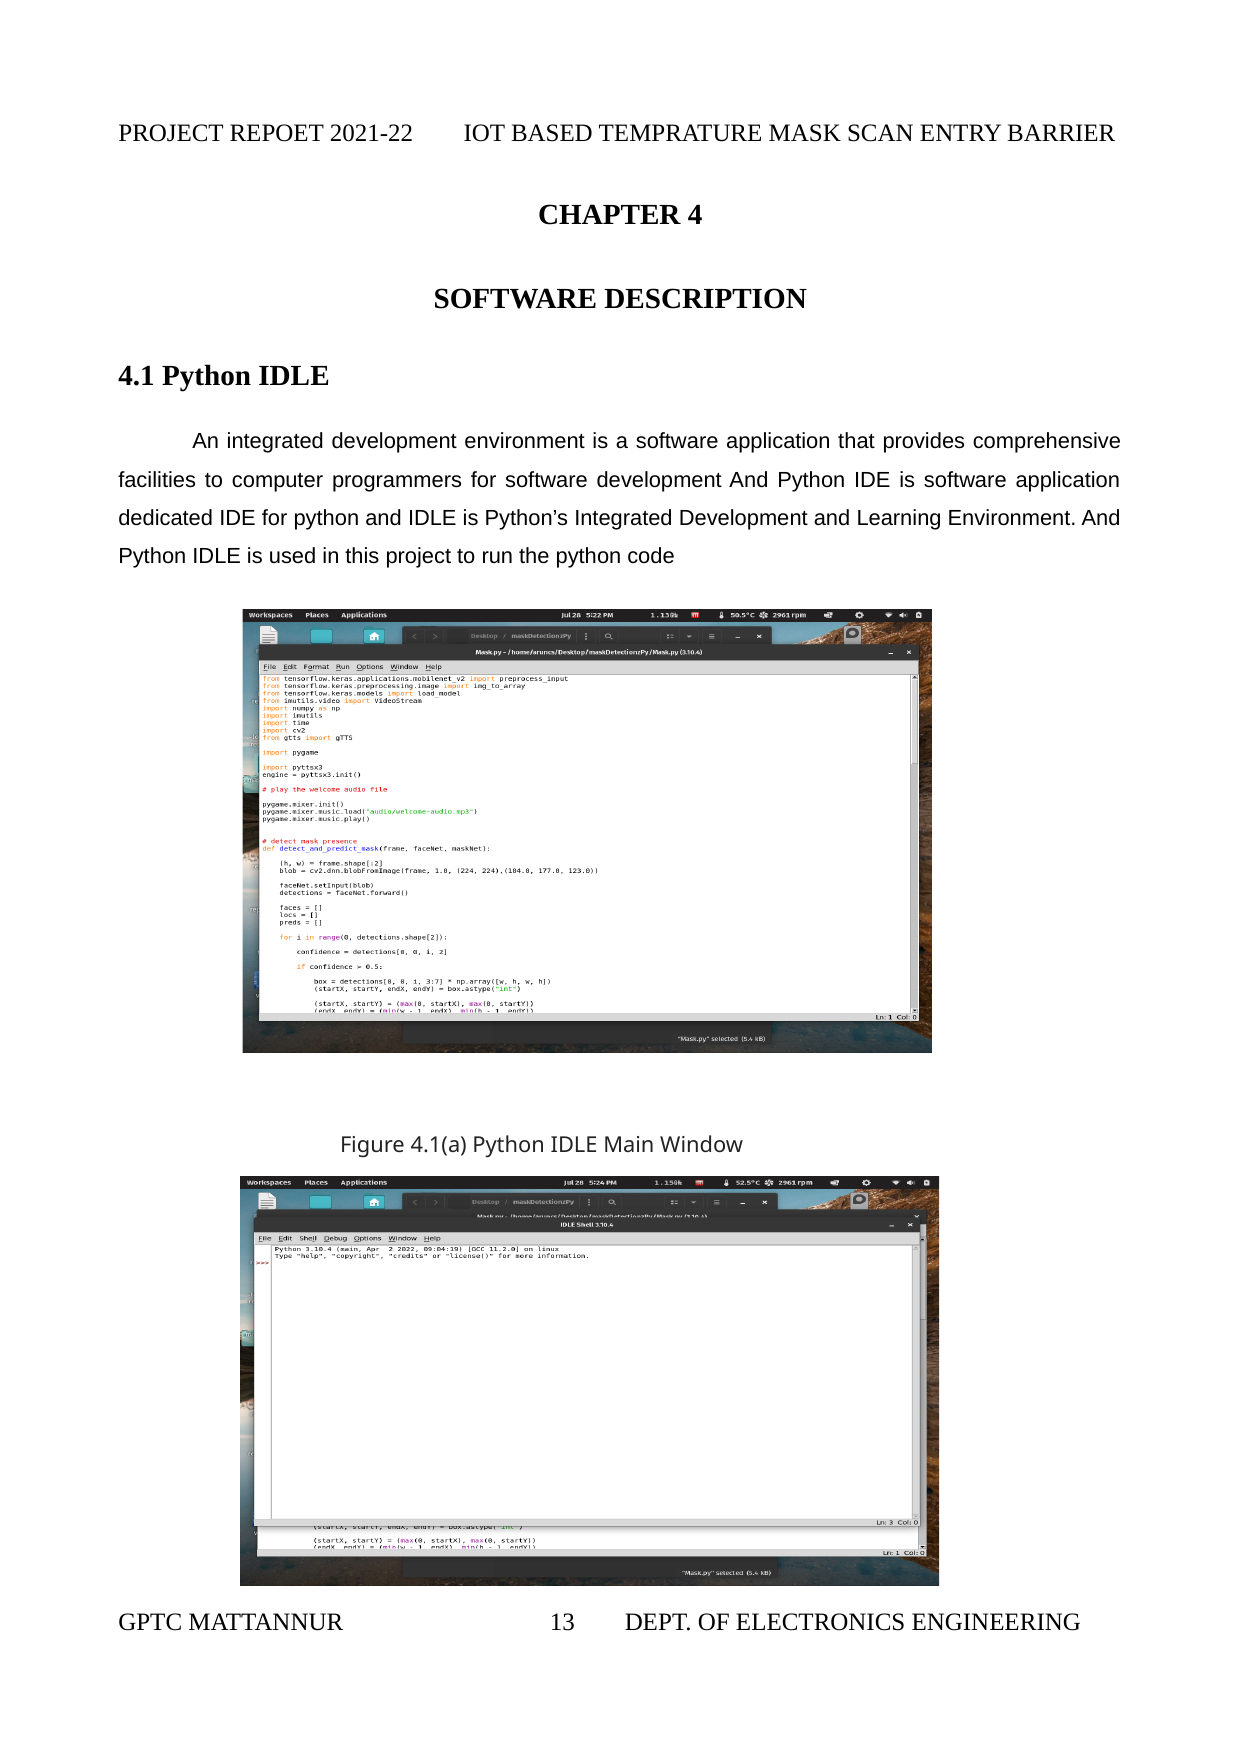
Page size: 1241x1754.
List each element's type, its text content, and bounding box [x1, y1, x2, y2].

text An integrated development environment is a software application that provides comprehensive facilities to computer programmers for software development And Python IDE is software application dedicated IDE for python and IDLE is Python’s Integrated Development and Learning Environment. And Python IDLE is used in this project to run the python code [118, 421, 1122, 568]
subtitle 4.1 Python IDLE [118, 358, 1122, 392]
picture [240, 1176, 940, 1586]
picture [242, 609, 932, 1053]
subtitle SOFTWARE DESCRIPTION [118, 281, 1122, 314]
text Figure 4.1(a) Python IDLE Main Window [118, 1129, 1122, 1158]
subtitle CHAPTER 4 [118, 197, 1122, 231]
